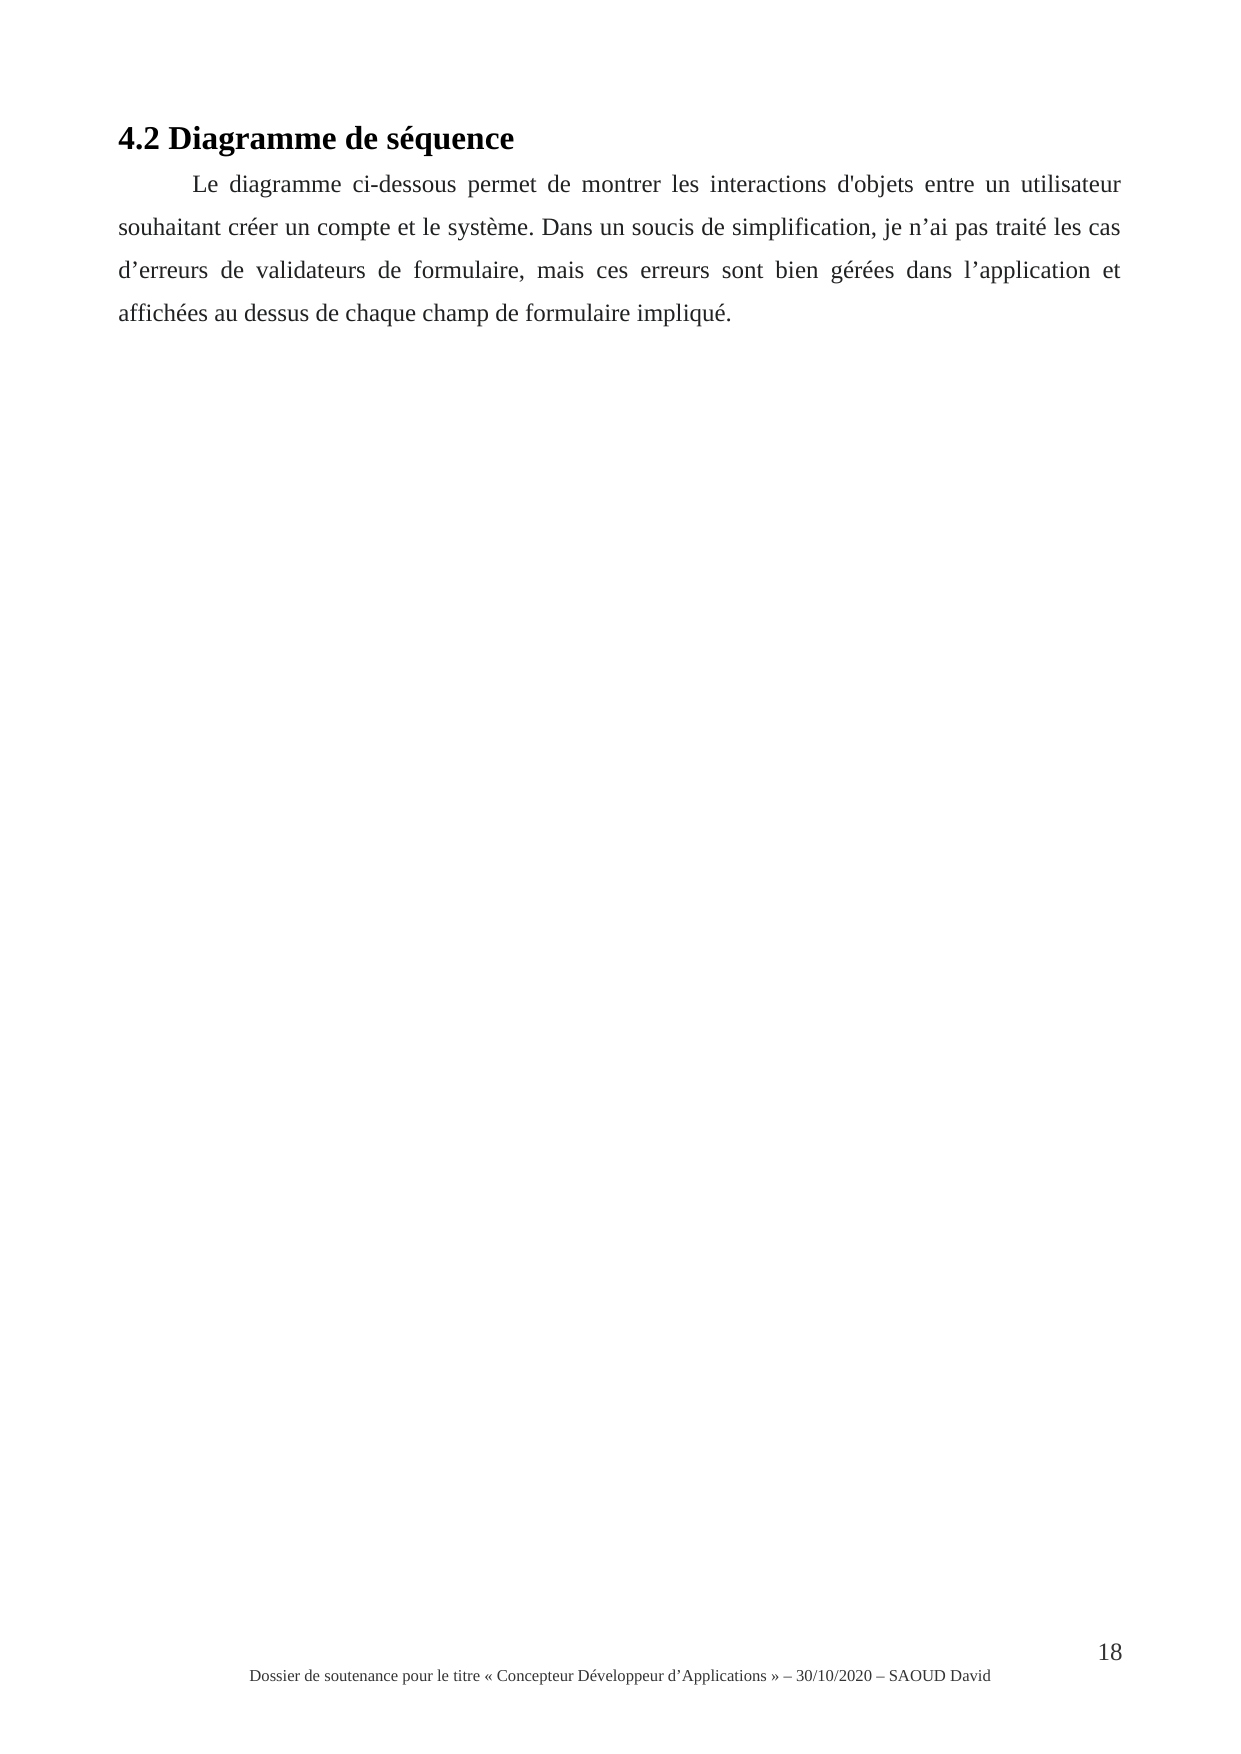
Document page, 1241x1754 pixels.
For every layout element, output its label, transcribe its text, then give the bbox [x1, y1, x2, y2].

subtitle 4.2 Diagramme de séquence [118, 118, 1122, 156]
text Le diagramme ci-dessous permet de montrer les interactions d'objets entre un utilisateur souhaitant créer un compte et le système. Dans un soucis de simplification, je n’ai pas traité les cas d’erreurs de validateurs de formulaire, mais ces erreurs sont bien gérées dans l’application et affichées au dessus de chaque champ de formulaire impliqué. [118, 169, 1122, 327]
